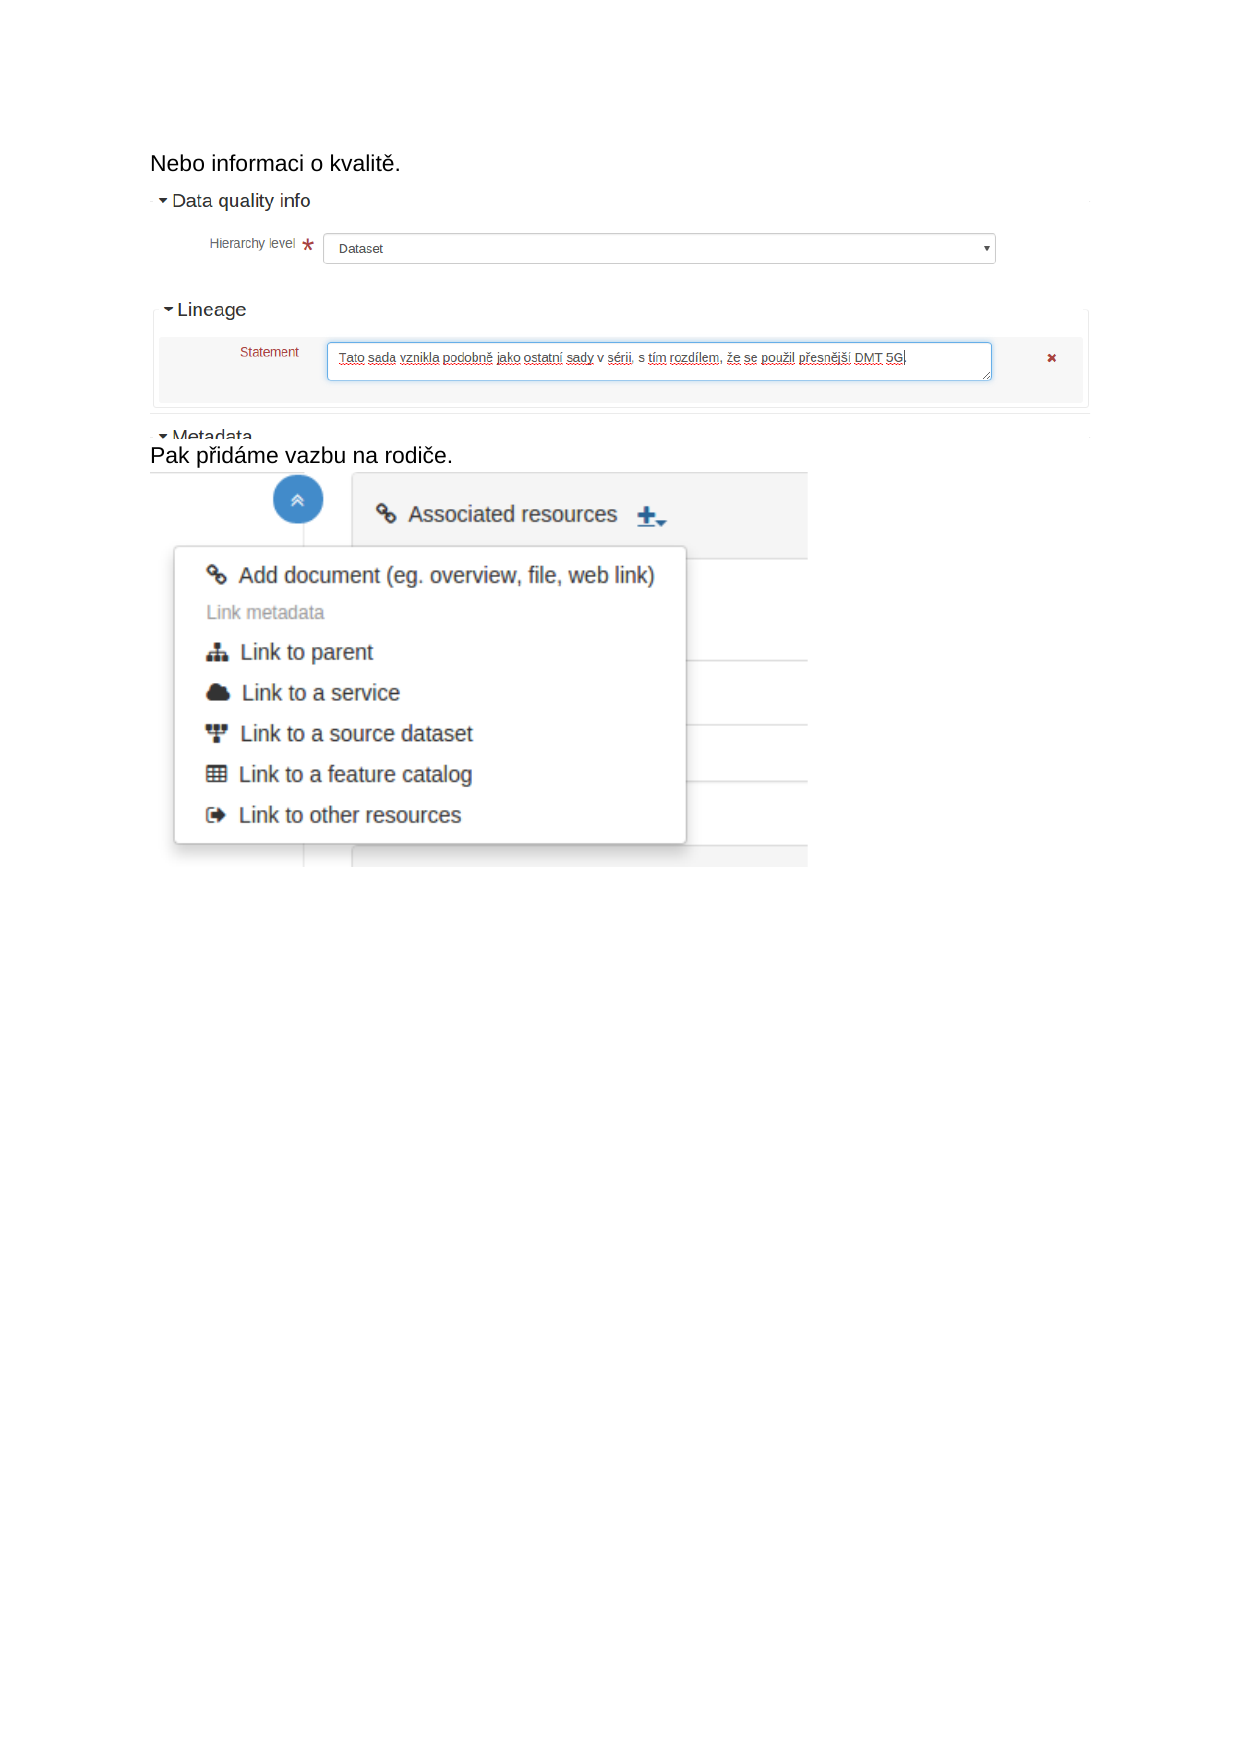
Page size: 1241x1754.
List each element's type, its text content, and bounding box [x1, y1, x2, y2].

picture [150, 180, 1091, 439]
text Nebo informaci o kvalitě. [150, 150, 1090, 176]
picture [150, 472, 808, 867]
text Pak přidáme vazbu na rodiče. [150, 442, 1090, 469]
